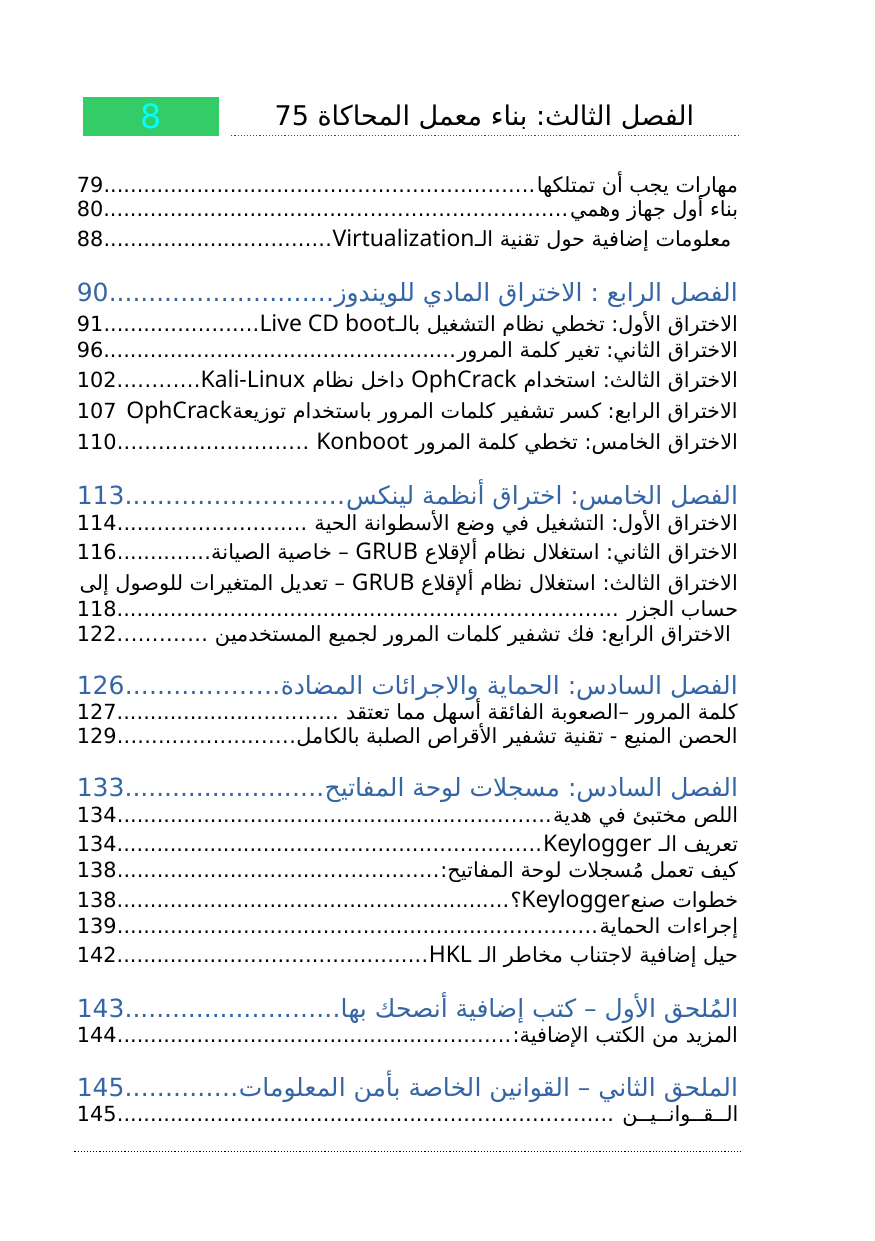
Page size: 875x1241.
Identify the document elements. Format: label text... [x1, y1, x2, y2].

text خطوات صنعKeylogger؟ 138 [77, 882, 738, 914]
subtitle الفصل الرابع : الاختراق المادي للويندوز 90 [77, 278, 738, 307]
text الاختراق الثاني: استغلال نظام ألإقلاع GRUB – خاصية الصيانة 116 [77, 535, 738, 566]
text الــقــوانــيــن 145 [77, 1102, 738, 1126]
text مهارات يجب أن تمتلكها 79 [77, 173, 738, 197]
text حيل إضافية لاجتناب مخاطر الـ HKL 142 [77, 938, 738, 969]
text الاختراق الخامس: تخطي كلمة المرور Konboot 110 [77, 425, 738, 456]
text الاختراق الأول: التشغيل في وضع الأسطوانة الحية 114 [77, 511, 738, 535]
text كيف تعمل مُسجلات لوحة المفاتيح: 138 [77, 858, 738, 882]
text الاختراق الأول: تخطي نظام التشغيل بالـLive CD boot 91 [77, 307, 738, 338]
text اللص مختبئ في هدية 134 [77, 803, 738, 827]
text المزيد من الكتب الإضافية: 144 [77, 1023, 738, 1048]
text الحصن المنيع - تقنية تشفير الأقراص الصلبة بالكامل 129 [77, 724, 738, 748]
text الاختراق الثالث: استخدام OphCrack داخل نظام Kali-Linux 102 [77, 363, 738, 394]
text إجراءات الحماية 139 [77, 914, 738, 938]
subtitle الفصل السادس: مسجلات لوحة المفاتيح 133 [77, 773, 738, 803]
text الاختراق الثالث: استغلال نظام ألإقلاع GRUB – تعديل المتغيرات للوصول إلى حساب الجزر 118 [77, 566, 738, 622]
subtitle الملحق الثاني – القوانين الخاصة بأمن المعلومات 145 [77, 1073, 738, 1102]
subtitle المُلحق الأول – كتب إضافية أنصحك بها 143 [77, 994, 738, 1023]
text الاختراق الرابع: كسر تشفير كلمات المرور باستخدام توزيعةOphCrack 107 [77, 394, 738, 425]
subtitle الفصل الخامس: اختراق أنظمة لينكس 113 [77, 481, 738, 511]
text بناء أول جهاز وهمي 80 [77, 197, 738, 222]
text معلومات إضافية حول تقنية الـVirtualization 88 [77, 222, 738, 253]
text تعريف الـ Keylogger 134 [77, 827, 738, 858]
text الاختراق الثاني: تغير كلمة المرور 96 [77, 338, 738, 363]
text كلمة المرور –الصعوبة الفائقة أسهل مما تعتقد 127 [77, 700, 738, 724]
text الاختراق الرابع: فك تشفير كلمات المرور لجميع المستخدمين 122 [77, 622, 738, 646]
subtitle الفصل السادس: الحماية والاجرائات المضادة 126 [77, 671, 738, 700]
